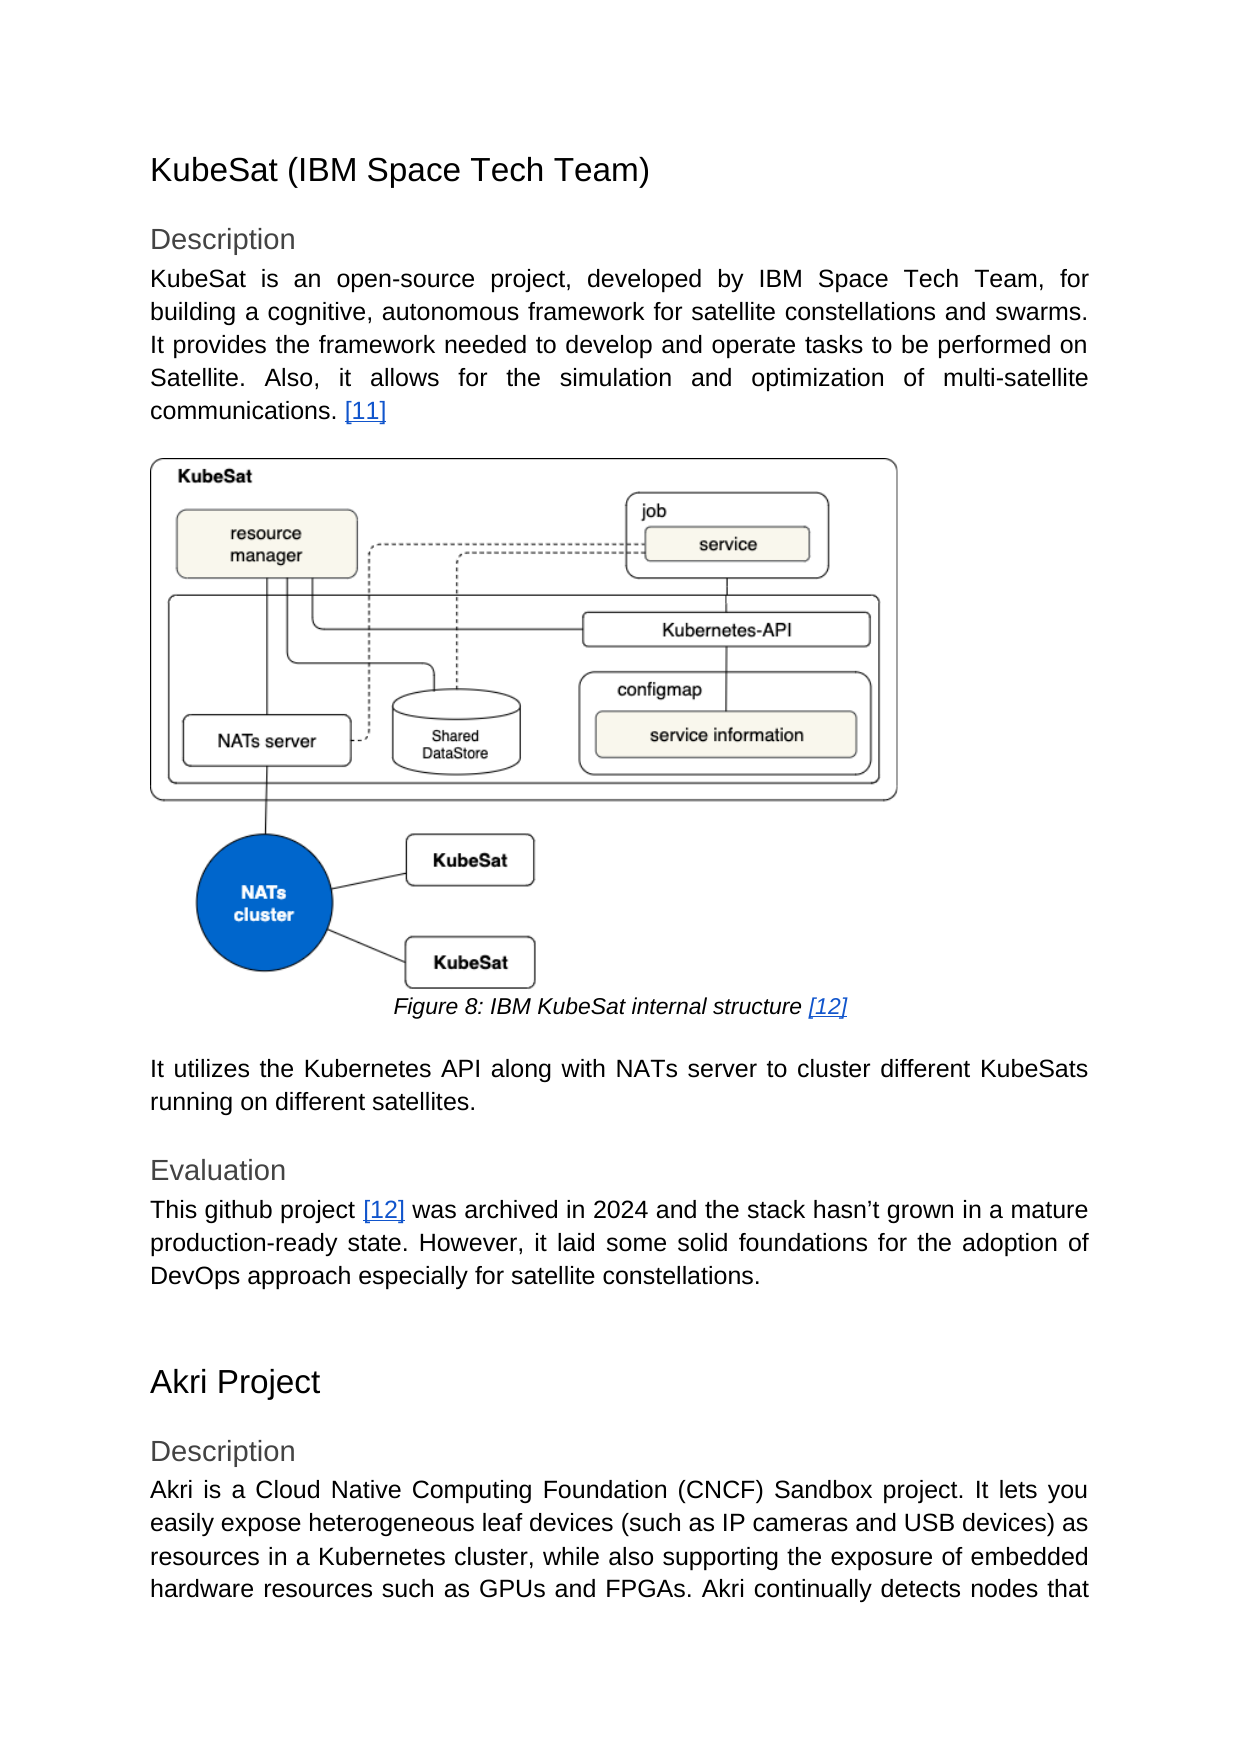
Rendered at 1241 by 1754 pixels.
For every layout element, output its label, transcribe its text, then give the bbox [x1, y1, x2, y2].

subtitle Evaluation [150, 1153, 1090, 1187]
text Akri is a Cloud Native Computing Foundation (CNCF) Sandbox project. It lets you easily expose heterogeneous leaf devices (such as IP cameras and USB devices) as resources in a Kubernetes cluster, while also supporting the exposure of embedded hardware resources such as GPUs and FPGAs. Akri continually detects nodes that [150, 1475, 1090, 1603]
subtitle Description [150, 222, 1090, 255]
text Figure 8: IBM KubeSat internal structure [12] [150, 993, 1090, 1020]
subtitle Description [150, 1433, 1090, 1467]
text It utilizes the Kubernetes API along with NATs server to cluster different KubeSats running on different satellites. [150, 1054, 1090, 1116]
subtitle Akri Project [150, 1362, 1090, 1400]
text KubeSat is an open-source project, developed by IBM Space Tech Team, for building a cognitive, autonomous framework for satellite constellations and swarms. It provides the framework needed to develop and operate tasks to be performed on Satellite. Also, it allows for the simulation and optimization of multi-satellite communications. [11] [150, 264, 1090, 424]
picture [150, 458, 898, 990]
text This github project [12] was archived in 2024 and the stack hasn’t grown in a mature production-ready state. However, it laid some solid foundations for the adoption of DevOps approach especially for satellite constellations. [150, 1195, 1090, 1290]
subtitle KubeSat (IBM Space Tech Team) [150, 150, 1090, 188]
